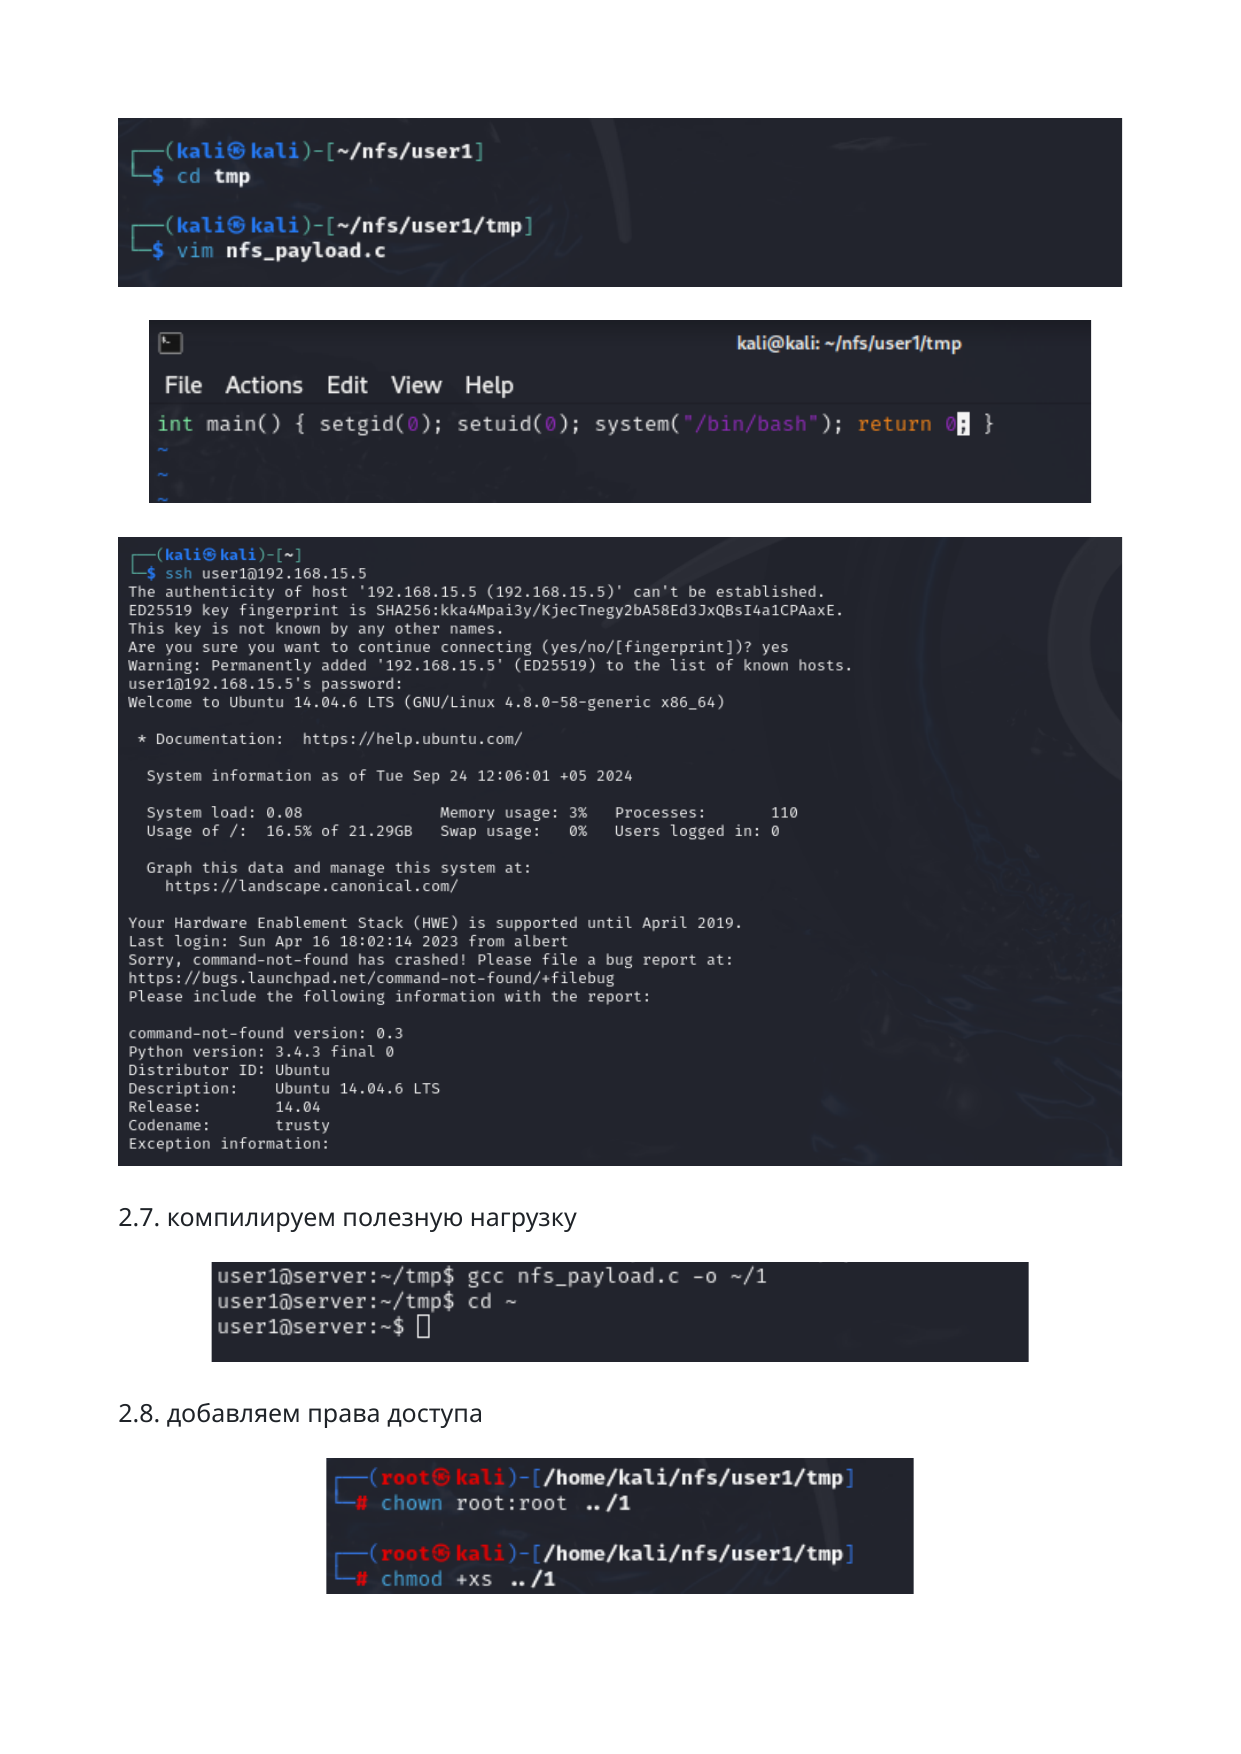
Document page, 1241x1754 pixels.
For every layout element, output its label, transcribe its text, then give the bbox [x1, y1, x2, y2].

text 2.8. добавляем права доступа [118, 1396, 1122, 1430]
picture [118, 118, 1123, 287]
picture [118, 537, 1123, 1166]
text 2.7. компилируем полезную нагрузку [118, 1199, 1122, 1233]
picture [326, 1458, 914, 1594]
picture [149, 320, 1092, 503]
picture [211, 1262, 1029, 1362]
